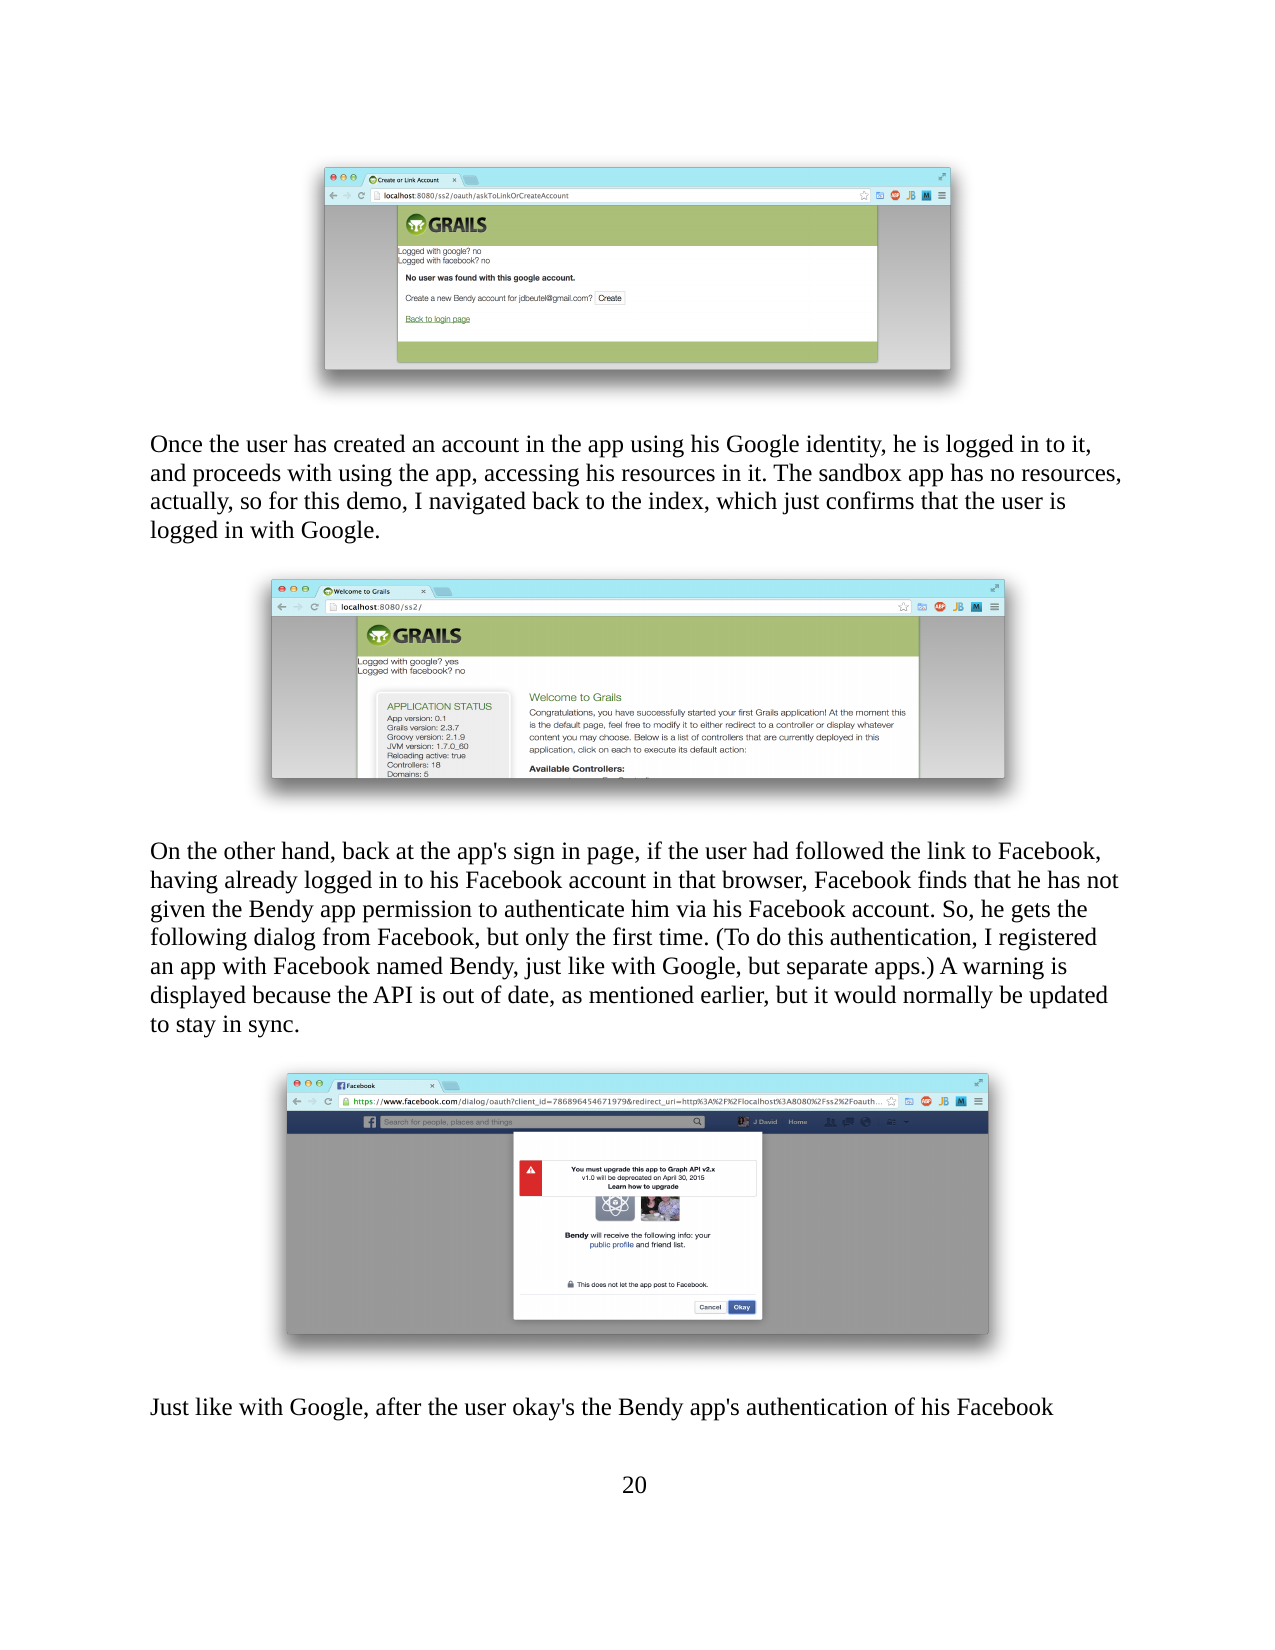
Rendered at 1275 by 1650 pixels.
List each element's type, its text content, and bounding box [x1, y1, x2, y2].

picture [255, 1055, 1020, 1375]
text Once the user has created an account in the app using his Google identity, he is logged in to it, and proceeds with using the app, accessing his resources in it. The sandbox app has no resources, actually, so for this demo, I navigated back to the index, which just confirms that the user is logged in with Google. [150, 429, 1125, 544]
text Just like with Google, after the user okay's the Bendy app's authentication of his Facebook [150, 1392, 1125, 1421]
picture [238, 561, 1038, 819]
picture [296, 150, 979, 411]
text On the other hand, back at the app's sign in page, if the user had followed the link to Facebook, having already logged in to his Facebook account in that browser, Facebook finds that he has not given the Bendy app permission to authenticate him via his Facebook account. So, he gets the following dialog from Facebook, but only the first time. (To do this authentication, I registered an app with Facebook named Bendy, just like with Google, but separate apps.) A warning is displayed because the API is out of date, as mentioned earlier, but it would normally be updated to stay in sync. [150, 836, 1125, 1037]
